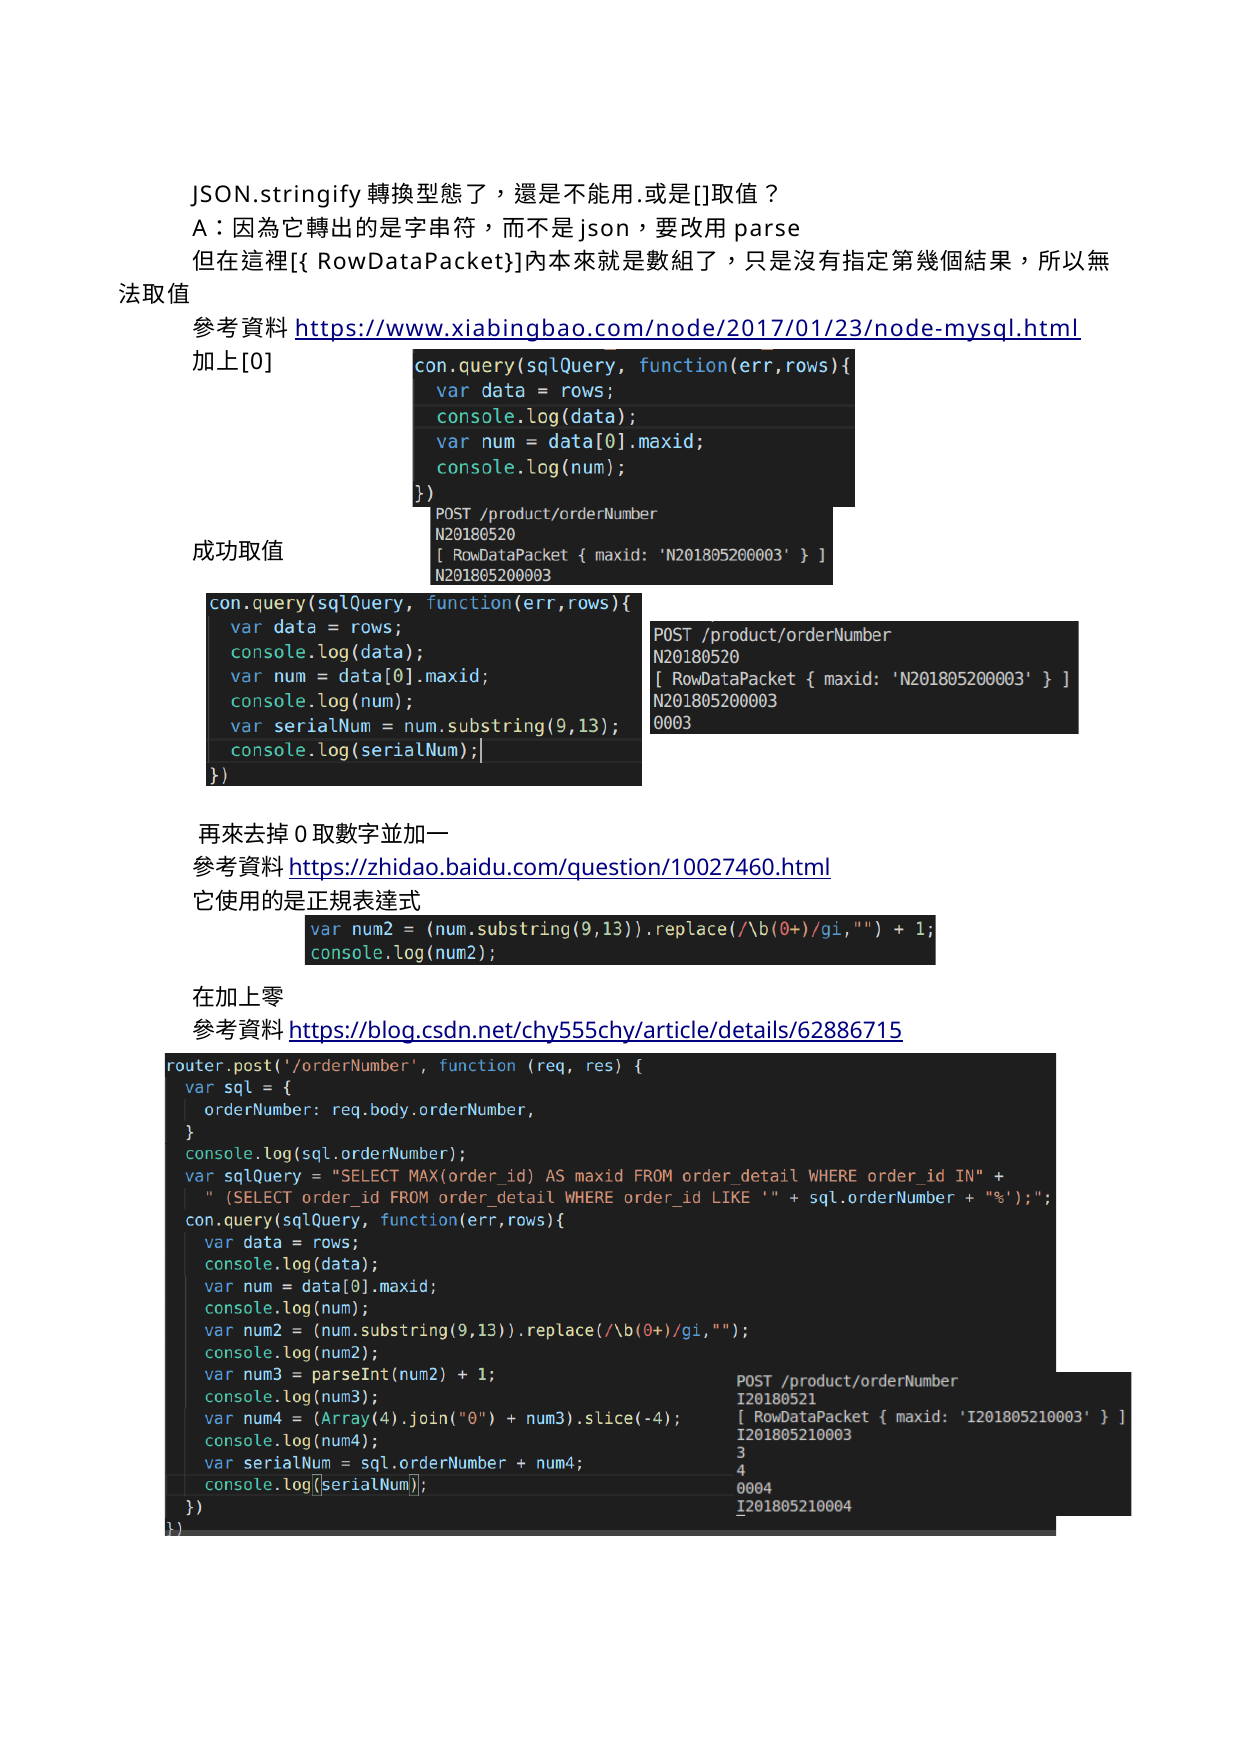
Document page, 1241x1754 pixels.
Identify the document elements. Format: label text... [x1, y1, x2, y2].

text 加上[0] [118, 343, 1122, 376]
text 但在這裡[{ RowDataPacket}]內本來就是數組了，只是沒有指定第幾個結果，所以無法取值 [118, 243, 1122, 309]
picture [164, 1053, 1132, 1536]
text 在加上零 [118, 978, 1122, 1012]
text 參考資料https://blog.csdn.net/chy555chy/article/details/62886715 [118, 1012, 1122, 1045]
text 參考資料https://www.xiabingbao.com/node/2017/01/23/node-mysql.html [118, 309, 1122, 343]
picture [206, 593, 642, 786]
text 成功取值 [118, 532, 430, 566]
picture [650, 621, 1079, 734]
text A：因為它轉出的是字串符，而不是json，要改用parse [118, 210, 1122, 243]
picture [412, 349, 855, 585]
text 參考資料https://zhidao.baidu.com/question/10027460.html [118, 849, 1122, 882]
picture [304, 915, 936, 965]
text 它使用的是正規表達式 [118, 882, 1122, 916]
text [833, 532, 1122, 566]
text JSON.stringify轉換型態了，還是不能用.或是[]取值？ [118, 176, 1122, 210]
text 再來去掉0取數字並加一 [118, 816, 1122, 849]
